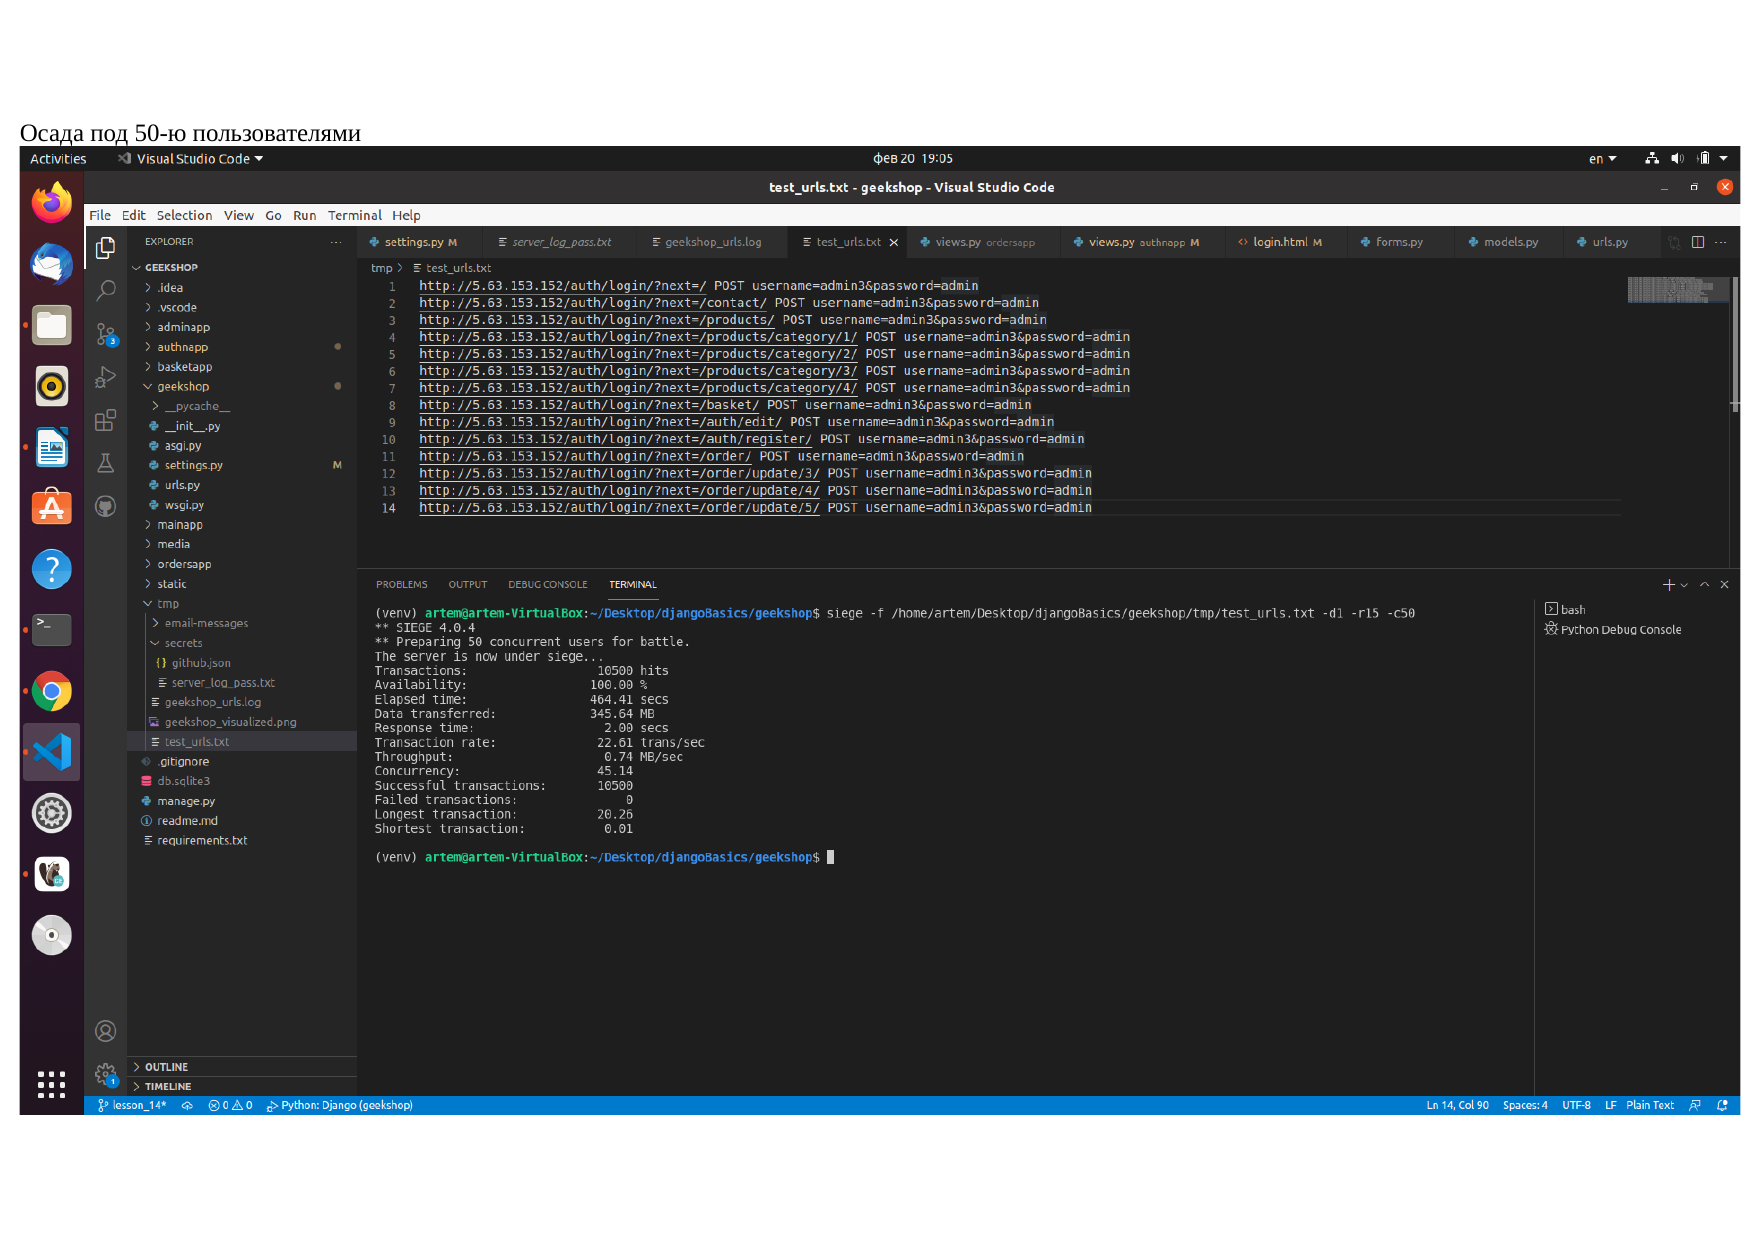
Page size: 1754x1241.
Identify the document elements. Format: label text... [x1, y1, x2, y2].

text Осада под 50-ю пользователями [19, 118, 1741, 146]
picture [19, 146, 1741, 1115]
